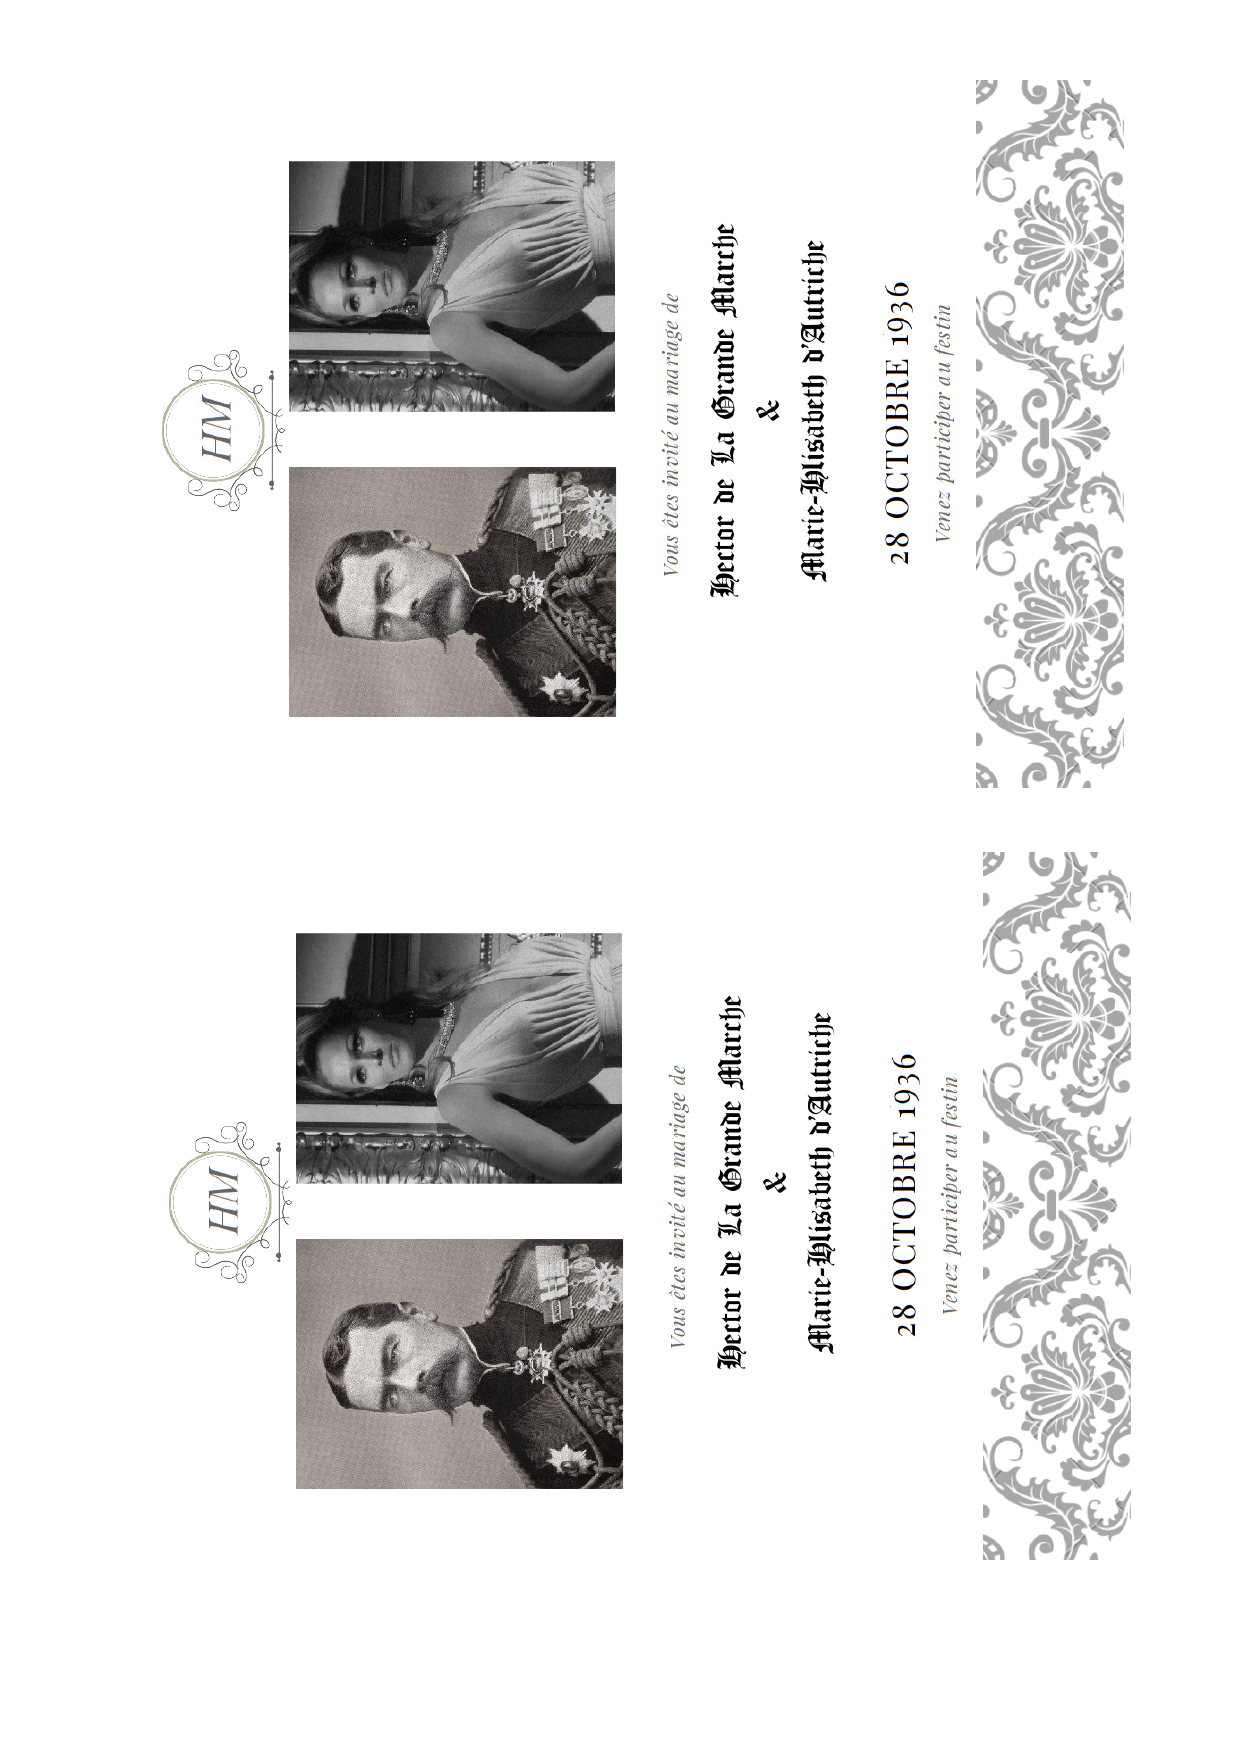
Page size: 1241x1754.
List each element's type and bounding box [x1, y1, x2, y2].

picture [120, 79, 1125, 788]
picture [127, 851, 1132, 1560]
